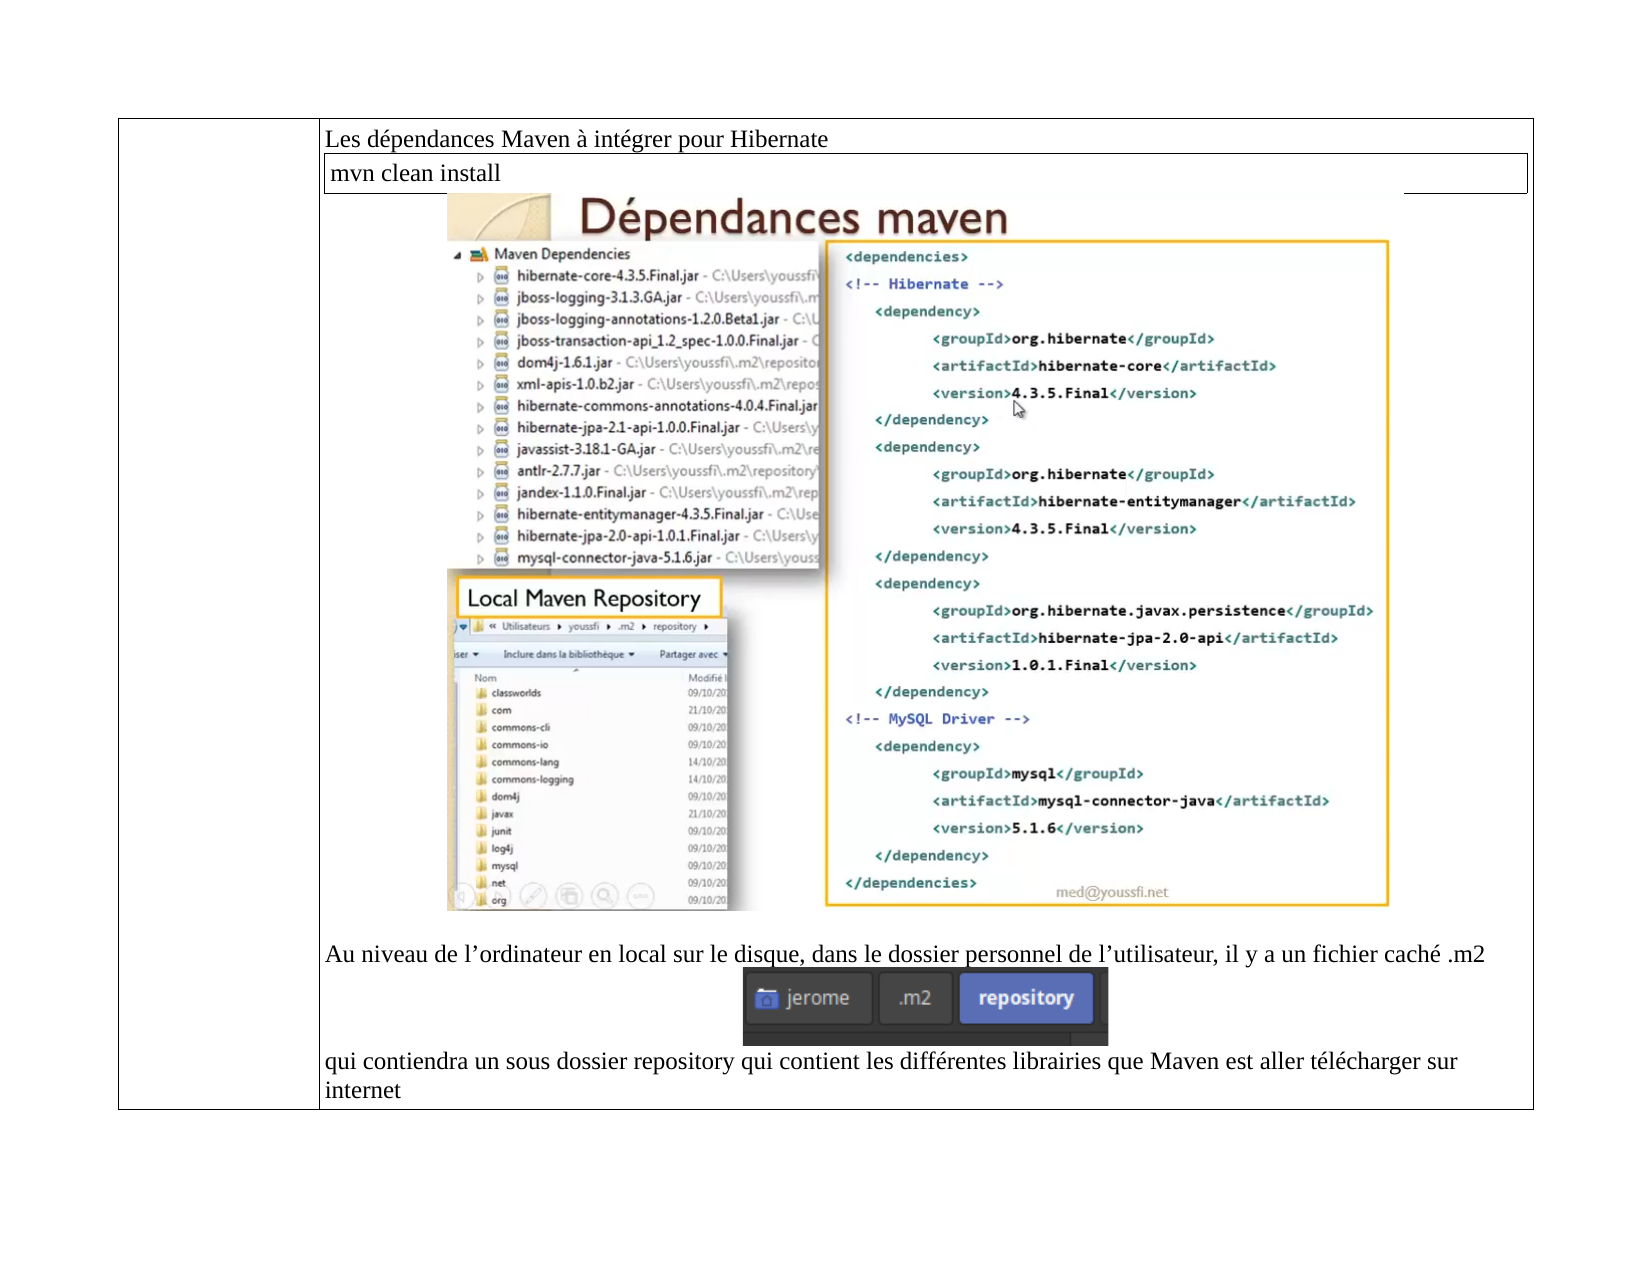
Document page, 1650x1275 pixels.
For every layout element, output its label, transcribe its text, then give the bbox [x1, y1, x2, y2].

picture [742, 967, 1109, 1046]
table_header mvn clean install [325, 154, 1527, 193]
picture [447, 193, 1405, 911]
table_cell Les dépendances Maven à intégrer pour Hibernate Au niveau de l’ordinateur en local sur le disque, dans le dossier personnel de l’utilisateur, il y a un fichier caché .m2 qui contiendra un sous dossier repository qui contient les différentes librairies que Maven est aller télécharger sur internet [320, 119, 1533, 1109]
table_cell [119, 119, 319, 1109]
